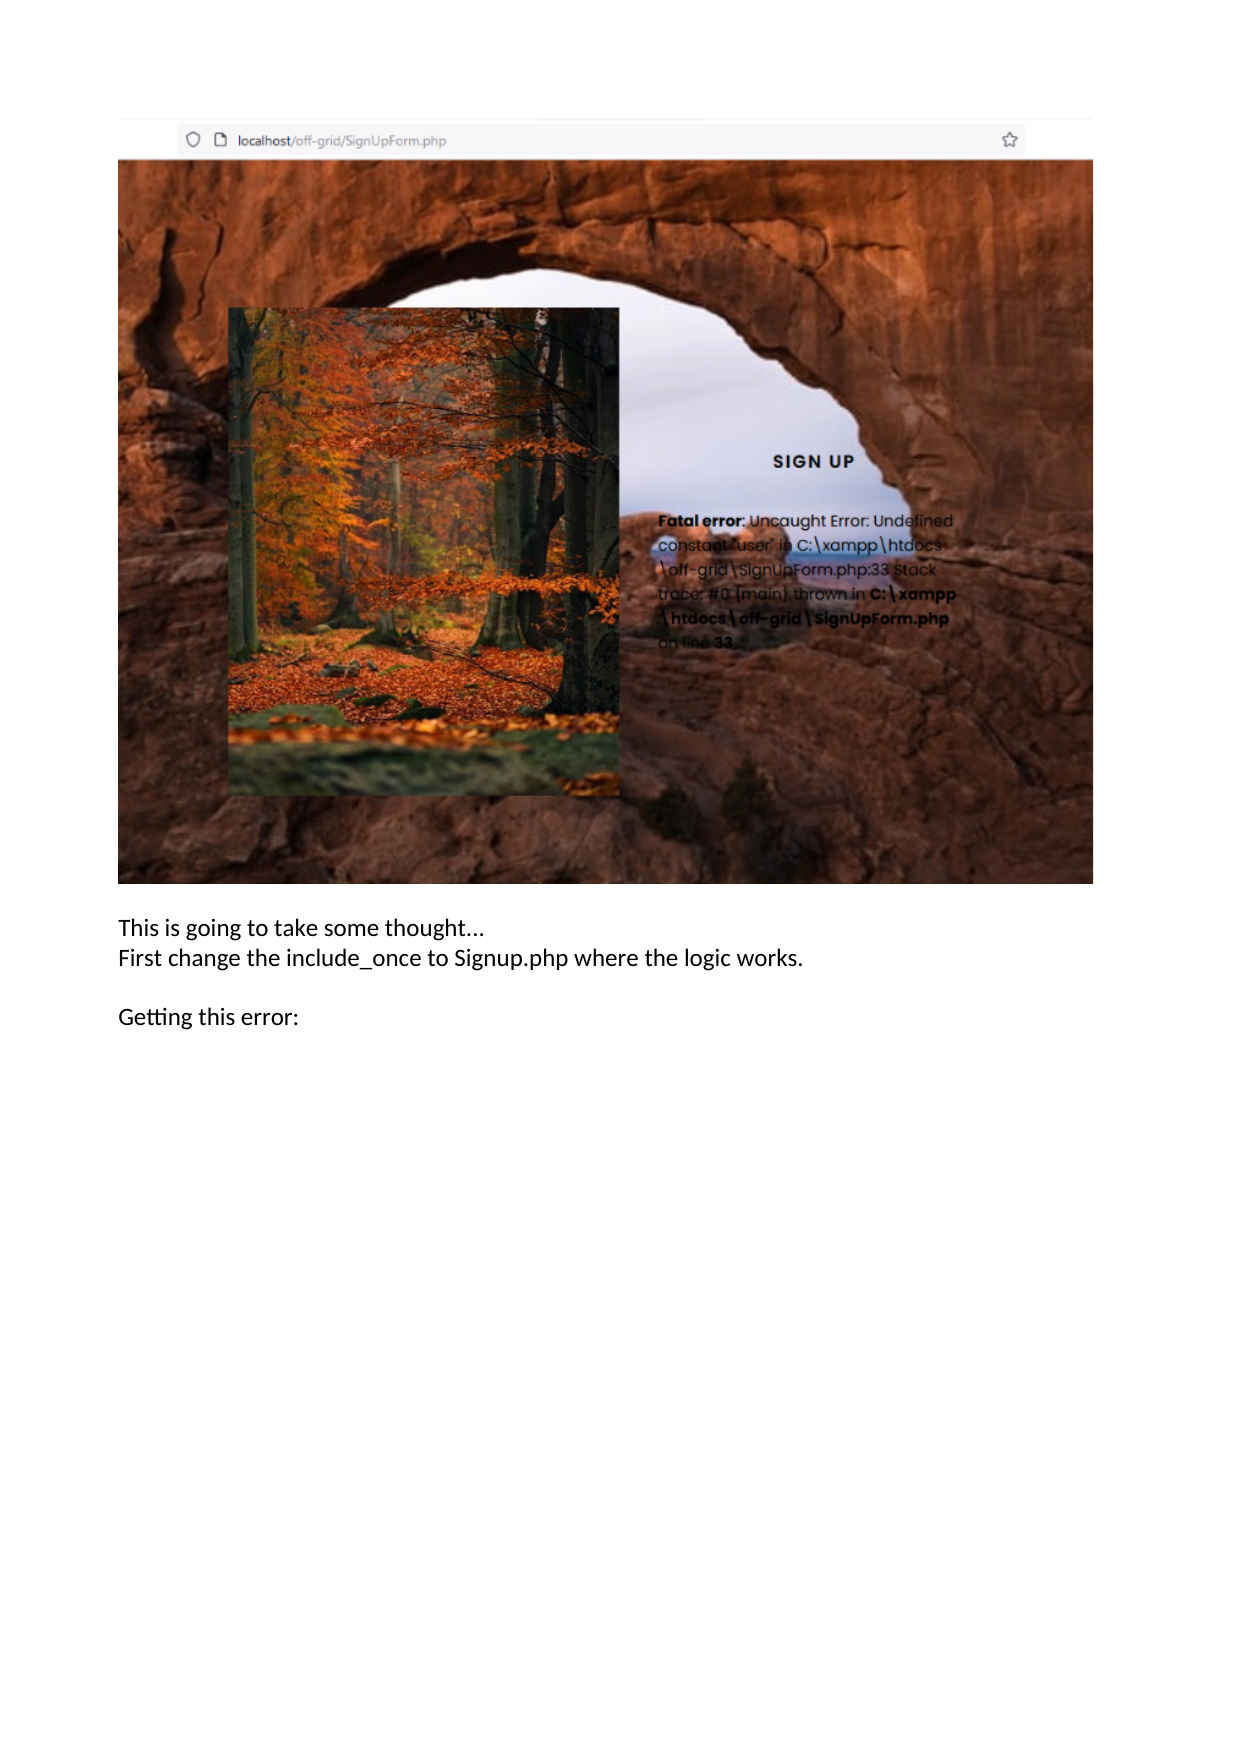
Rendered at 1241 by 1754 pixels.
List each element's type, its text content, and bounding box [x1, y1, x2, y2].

text First change the include_once to Signup.php where the logic works. [118, 942, 1122, 973]
text This is going to take some thought... [118, 912, 1122, 942]
text Getting this error: [118, 1001, 1122, 1031]
